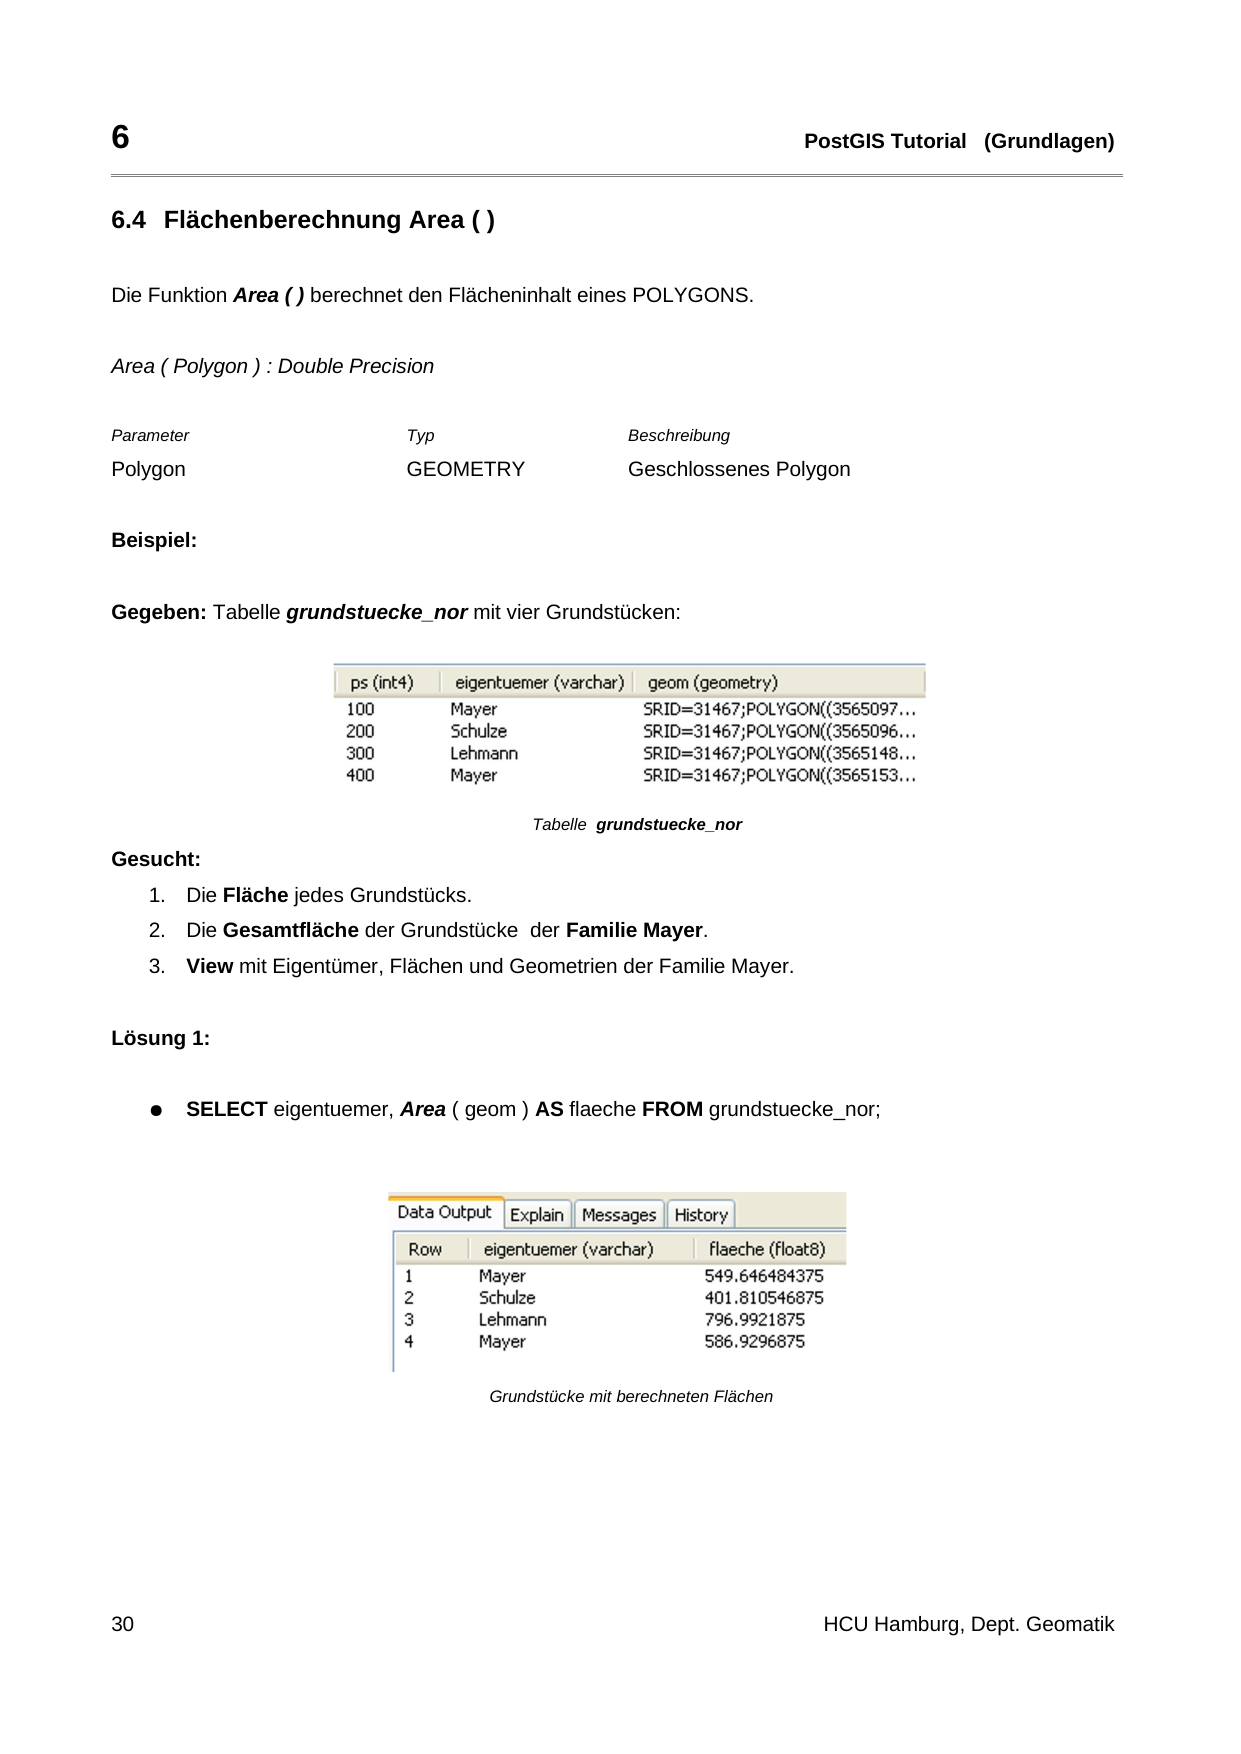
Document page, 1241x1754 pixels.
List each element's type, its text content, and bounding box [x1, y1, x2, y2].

text Lösung 1: [111, 1026, 1123, 1049]
picture [388, 1192, 847, 1372]
text Gesucht: [111, 847, 1123, 871]
list Die Gesamtfläche der Grundstücke der Familie Mayer. [148, 919, 1123, 942]
subtitle Flächenberechnung Area ( ) [111, 206, 1123, 234]
text Area ( Polygon ) : Double Precision [111, 355, 1123, 378]
text Parameter Typ Beschreibung [111, 426, 1123, 445]
text Polygon GEOMETRY Geschlossenes Polygon [111, 457, 1123, 481]
list Die Fläche jedes Grundstücks. [148, 883, 1123, 906]
list SELECT eigentuemer, Area ( geom ) AS flaeche FROM grundstuecke_nor; [148, 1098, 1123, 1121]
text Gegeben: Tabelle grundstuecke_nor mit vier Grundstücken: [111, 600, 1123, 624]
picture [333, 661, 926, 801]
text Grundstücke mit berechneten Flächen [111, 1205, 1123, 1407]
text Beispiel: [111, 529, 1123, 552]
text Die Funktion Area ( ) berechnet den Flächeninhalt eines POLYGONS. [111, 283, 1123, 307]
text Tabelle grundstuecke_nor [111, 672, 1123, 835]
list View mit Eigentümer, Flächen und Geometrien der Familie Mayer. [148, 955, 1123, 978]
